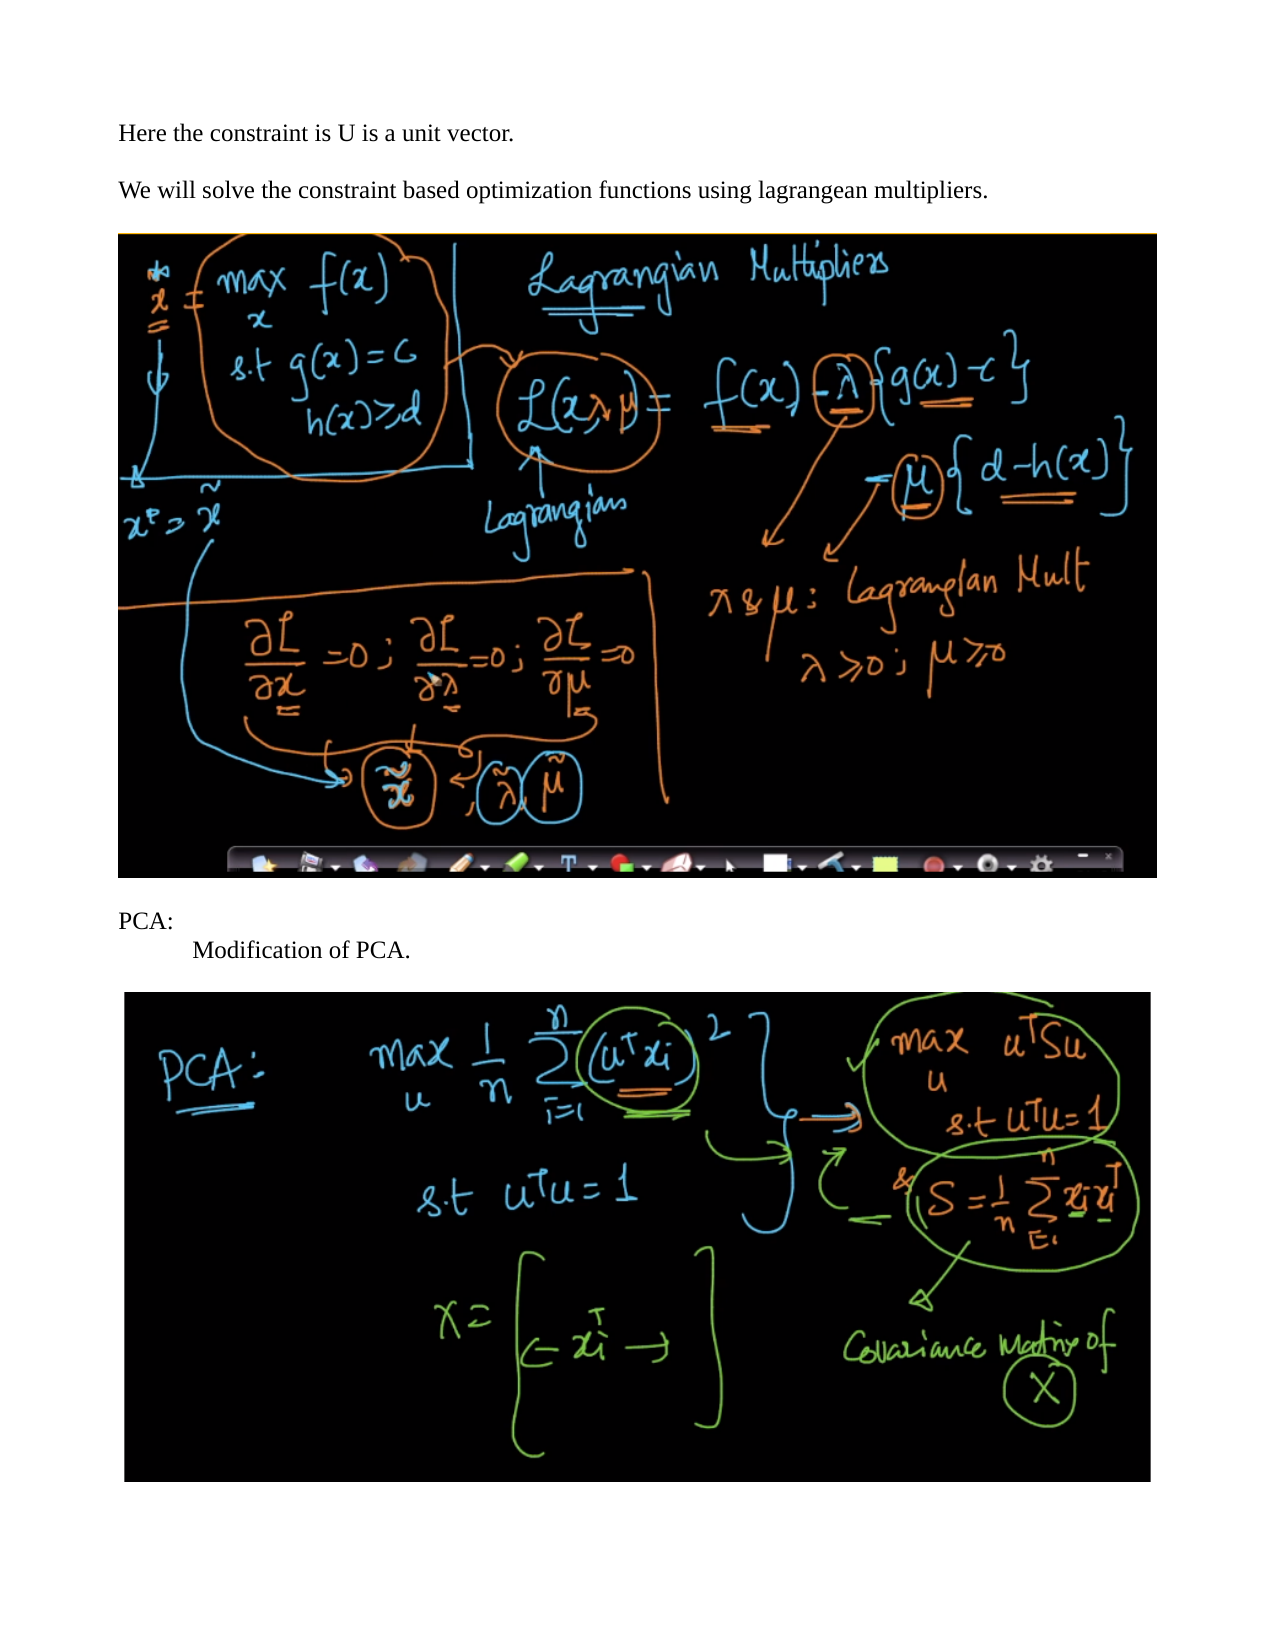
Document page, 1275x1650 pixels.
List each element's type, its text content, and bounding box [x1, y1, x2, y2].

text PCA: [118, 906, 1157, 935]
picture [124, 992, 1151, 1482]
text Modification of PCA. [118, 935, 1157, 964]
text We will solve the constraint based optimization functions using lagrangean multipliers. [118, 176, 1157, 204]
picture [118, 233, 1157, 878]
text Here the constraint is U is a unit vector. [118, 118, 1157, 147]
